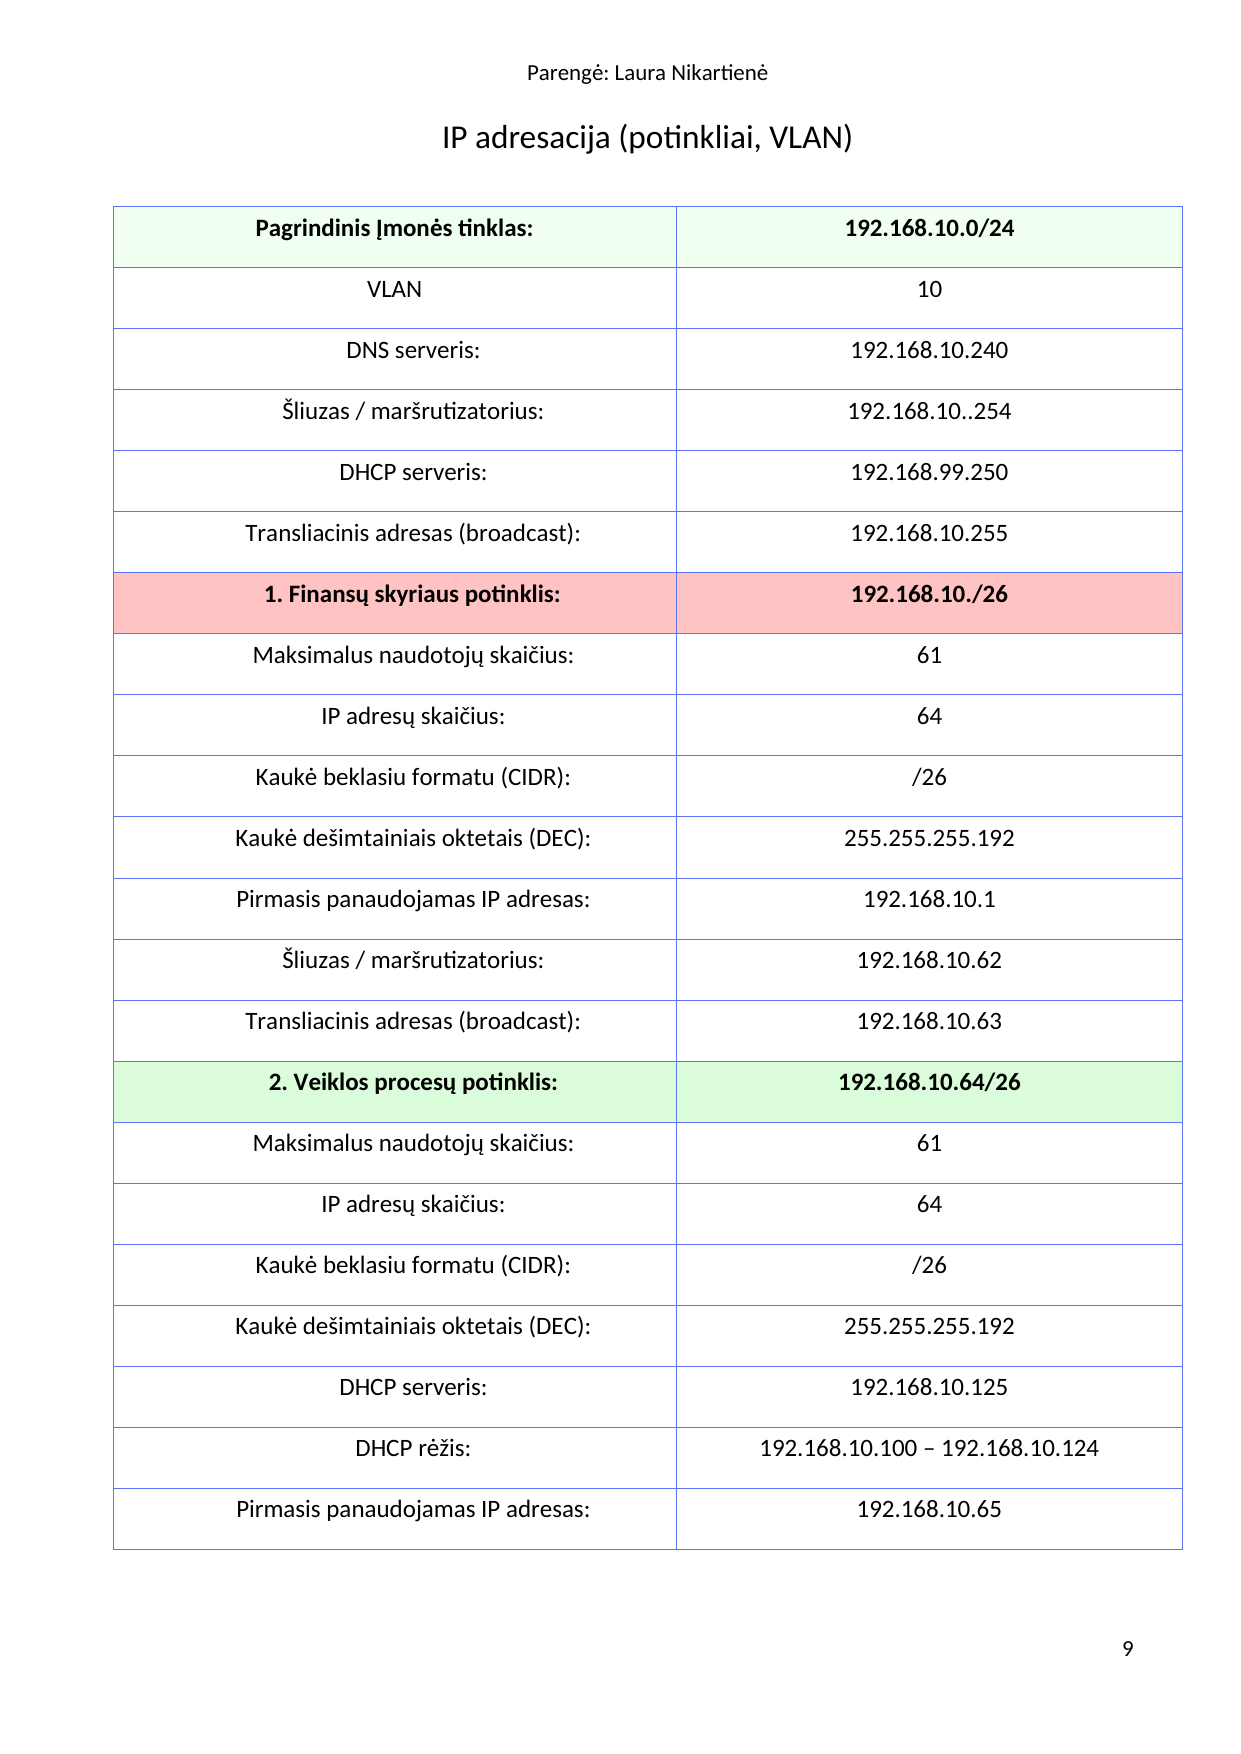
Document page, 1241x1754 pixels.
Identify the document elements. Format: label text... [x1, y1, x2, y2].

table_cell 255.255.255.192 [677, 1306, 1182, 1366]
table_cell Pirmasis panaudojamas IP adresas: [114, 1489, 676, 1549]
table_cell 255.255.255.192 [677, 817, 1182, 877]
table_cell 61 [677, 634, 1182, 694]
table_cell Transliacinis adresas (broadcast): [114, 1001, 676, 1061]
table_cell 64 [677, 695, 1182, 755]
table_cell 192.168.10.255 [677, 512, 1182, 572]
table_cell Finansų skyriaus potinklis: [114, 573, 676, 633]
table_cell Transliacinis adresas (broadcast): [114, 512, 676, 572]
table_cell 192.168.10.62 [677, 940, 1182, 999]
table_cell 192.168.10.65 [677, 1489, 1182, 1549]
table_header 192.168.10.0/24 [677, 207, 1182, 267]
table_cell 192.168.10.64/26 [677, 1062, 1182, 1122]
table_cell 192.168.10..254 [677, 390, 1182, 450]
table_cell Maksimalus naudotojų skaičius: [114, 634, 676, 694]
table_cell IP adresų skaičius: [114, 695, 676, 755]
table_cell 192.168.10.63 [677, 1001, 1182, 1061]
table_cell DHCP serveris: [114, 1367, 676, 1427]
table_cell DNS serveris: [114, 329, 676, 389]
table_header Pagrindinis Įmonės tinklas: [114, 207, 676, 267]
table_cell Kaukė beklasiu formatu (CIDR): [114, 756, 676, 816]
table_cell DHCP serveris: [114, 451, 676, 511]
table_cell Šliuzas / maršrutizatorius: [114, 940, 676, 999]
table_cell 192.168.99.250 [677, 451, 1182, 511]
table_cell DHCP rėžis: [114, 1428, 676, 1488]
table_cell 192.168.10.1 [677, 879, 1182, 938]
table_cell Maksimalus naudotojų skaičius: [114, 1123, 676, 1183]
table_cell 61 [677, 1123, 1182, 1183]
table_cell IP adresų skaičius: [114, 1184, 676, 1244]
table_cell Kaukė beklasiu formatu (CIDR): [114, 1245, 676, 1305]
table_cell Pirmasis panaudojamas IP adresas: [114, 879, 676, 938]
table_cell 192.168.10.100 – 192.168.10.124 [677, 1428, 1182, 1488]
table_cell 192.168.10.240 [677, 329, 1182, 389]
table_cell Šliuzas / maršrutizatorius: [114, 390, 676, 450]
table_cell 192.168.10./26 [677, 573, 1182, 633]
table_cell 2. Veiklos procesų potinklis: [114, 1062, 676, 1122]
table_cell /26 [677, 1245, 1182, 1305]
table_cell Kaukė dešimtainiais oktetais (DEC): [114, 1306, 676, 1366]
table_cell 64 [677, 1184, 1182, 1244]
table_cell VLAN [114, 268, 676, 328]
table_cell /26 [677, 756, 1182, 816]
table_cell Kaukė dešimtainiais oktetais (DEC): [114, 817, 676, 877]
text IP adresacija (potinkliai, VLAN) [112, 116, 1183, 156]
table_cell 10 [677, 268, 1182, 328]
table_cell 192.168.10.125 [677, 1367, 1182, 1427]
